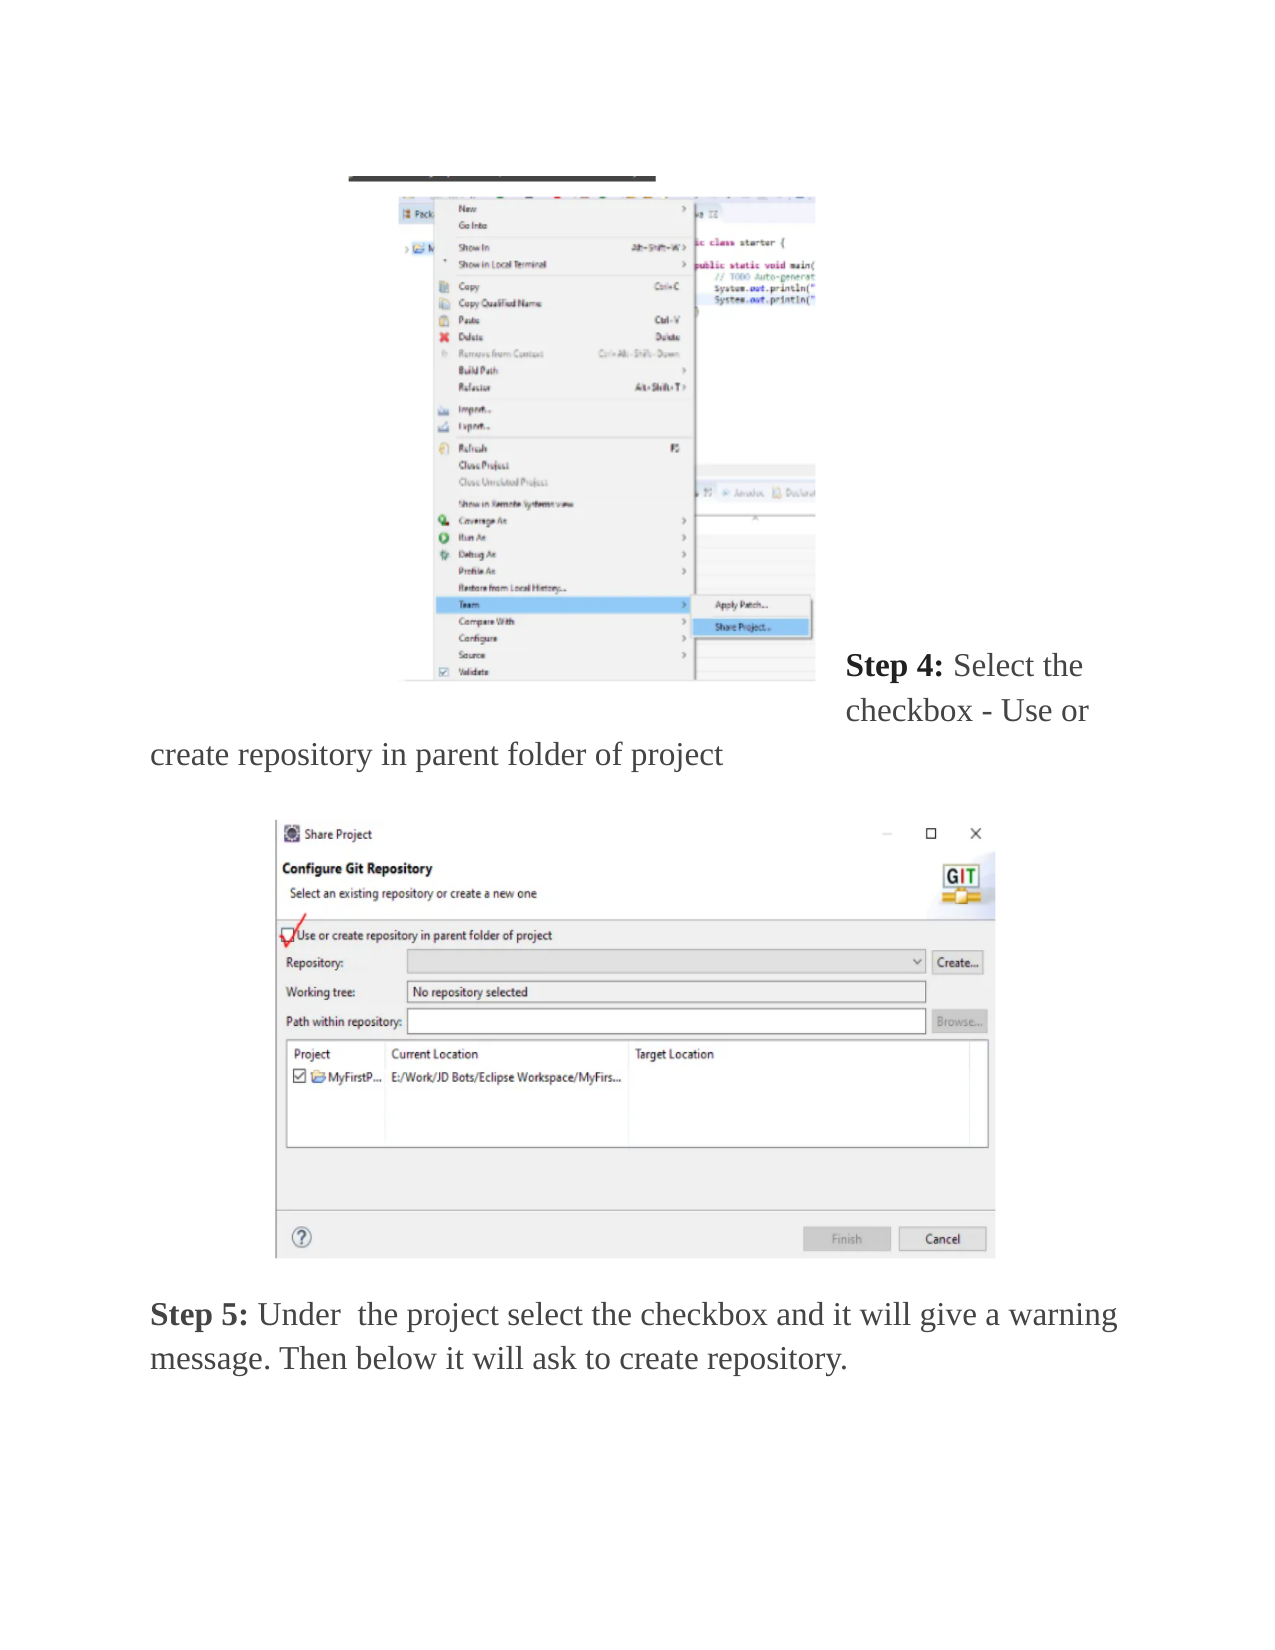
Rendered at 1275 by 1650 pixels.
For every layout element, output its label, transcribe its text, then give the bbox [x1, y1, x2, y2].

text Step 5: Under the project select the checkbox and it will give a warning message. Then below it will ask to create repository. [150, 1294, 1125, 1377]
text Step 4: Select the checkbox - Use or create repository in parent folder of project [150, 646, 1125, 772]
picture [251, 810, 877, 1281]
picture [348, 176, 722, 703]
